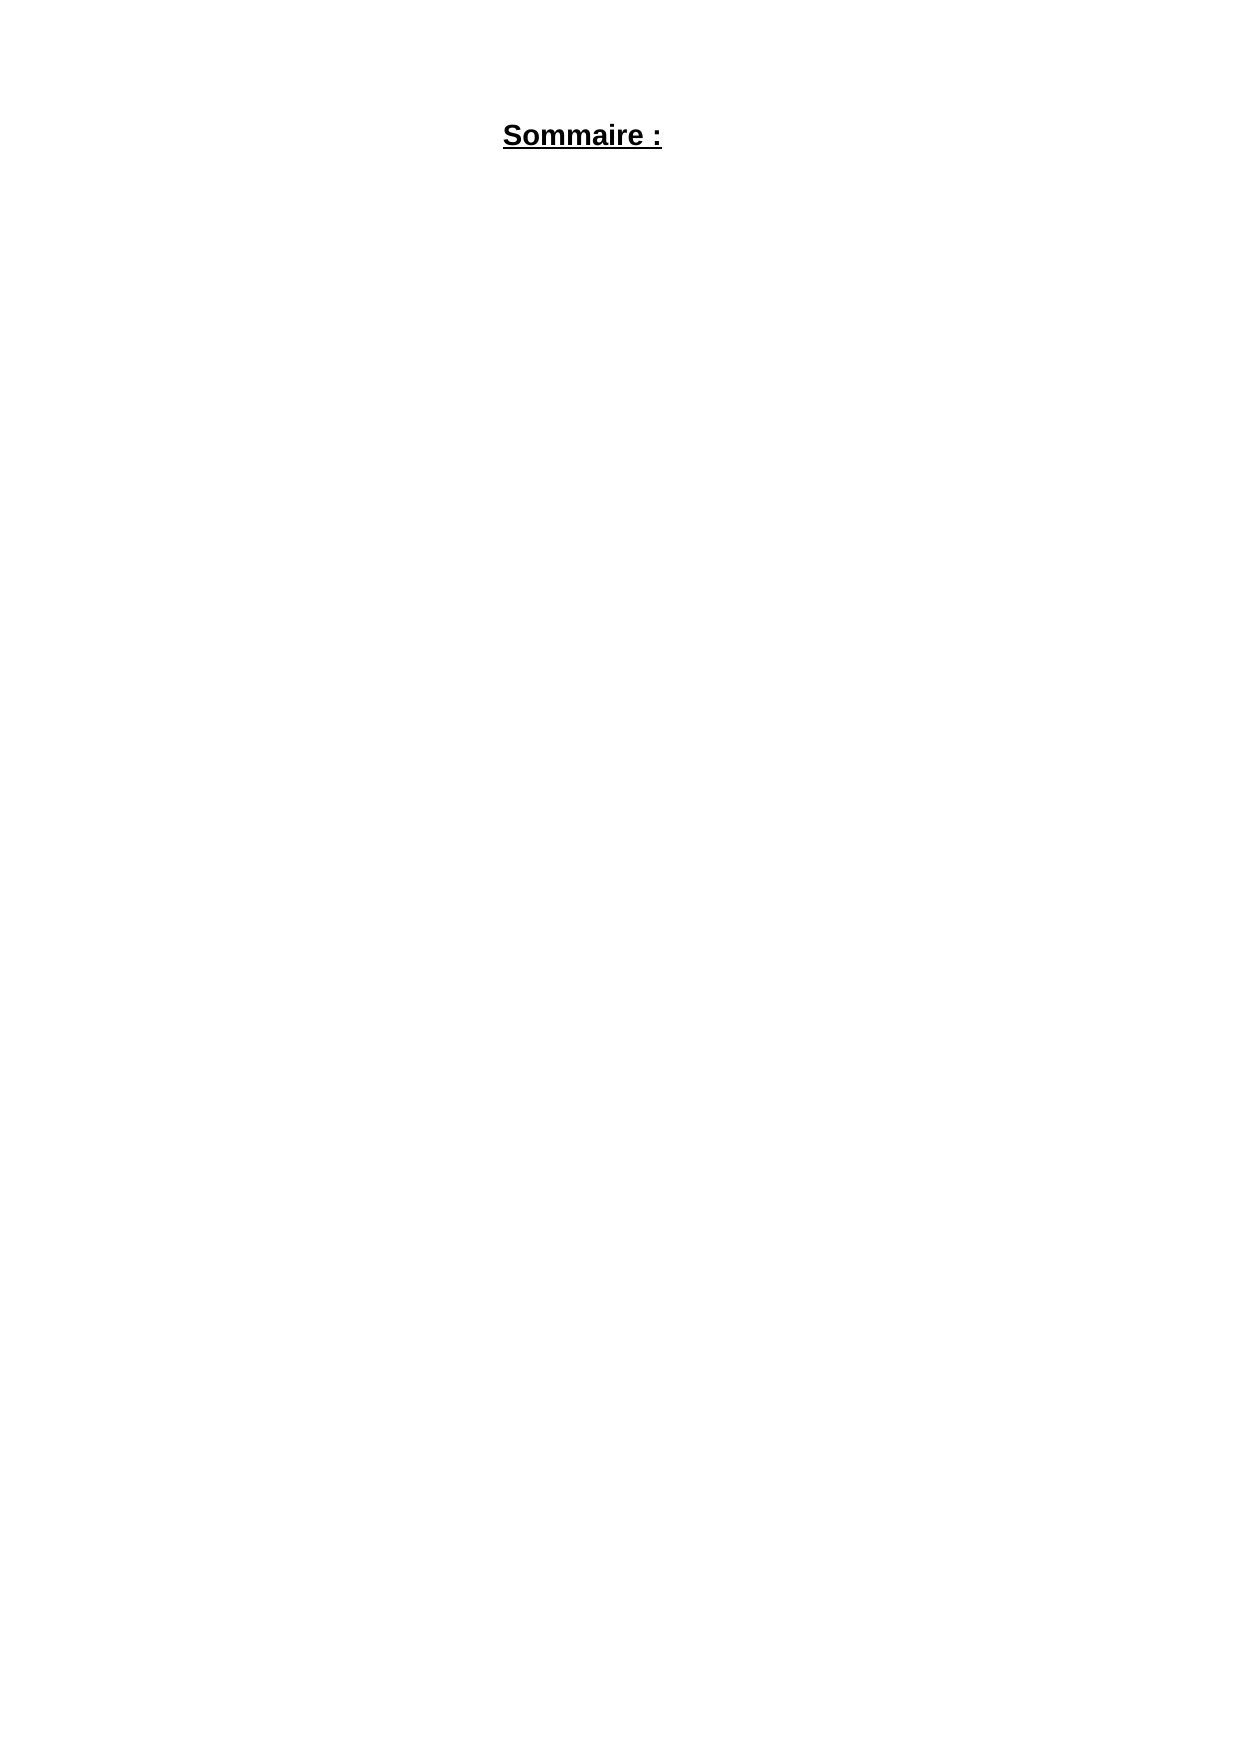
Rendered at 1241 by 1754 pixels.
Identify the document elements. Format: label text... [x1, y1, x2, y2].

text Sommaire : [118, 118, 1122, 152]
